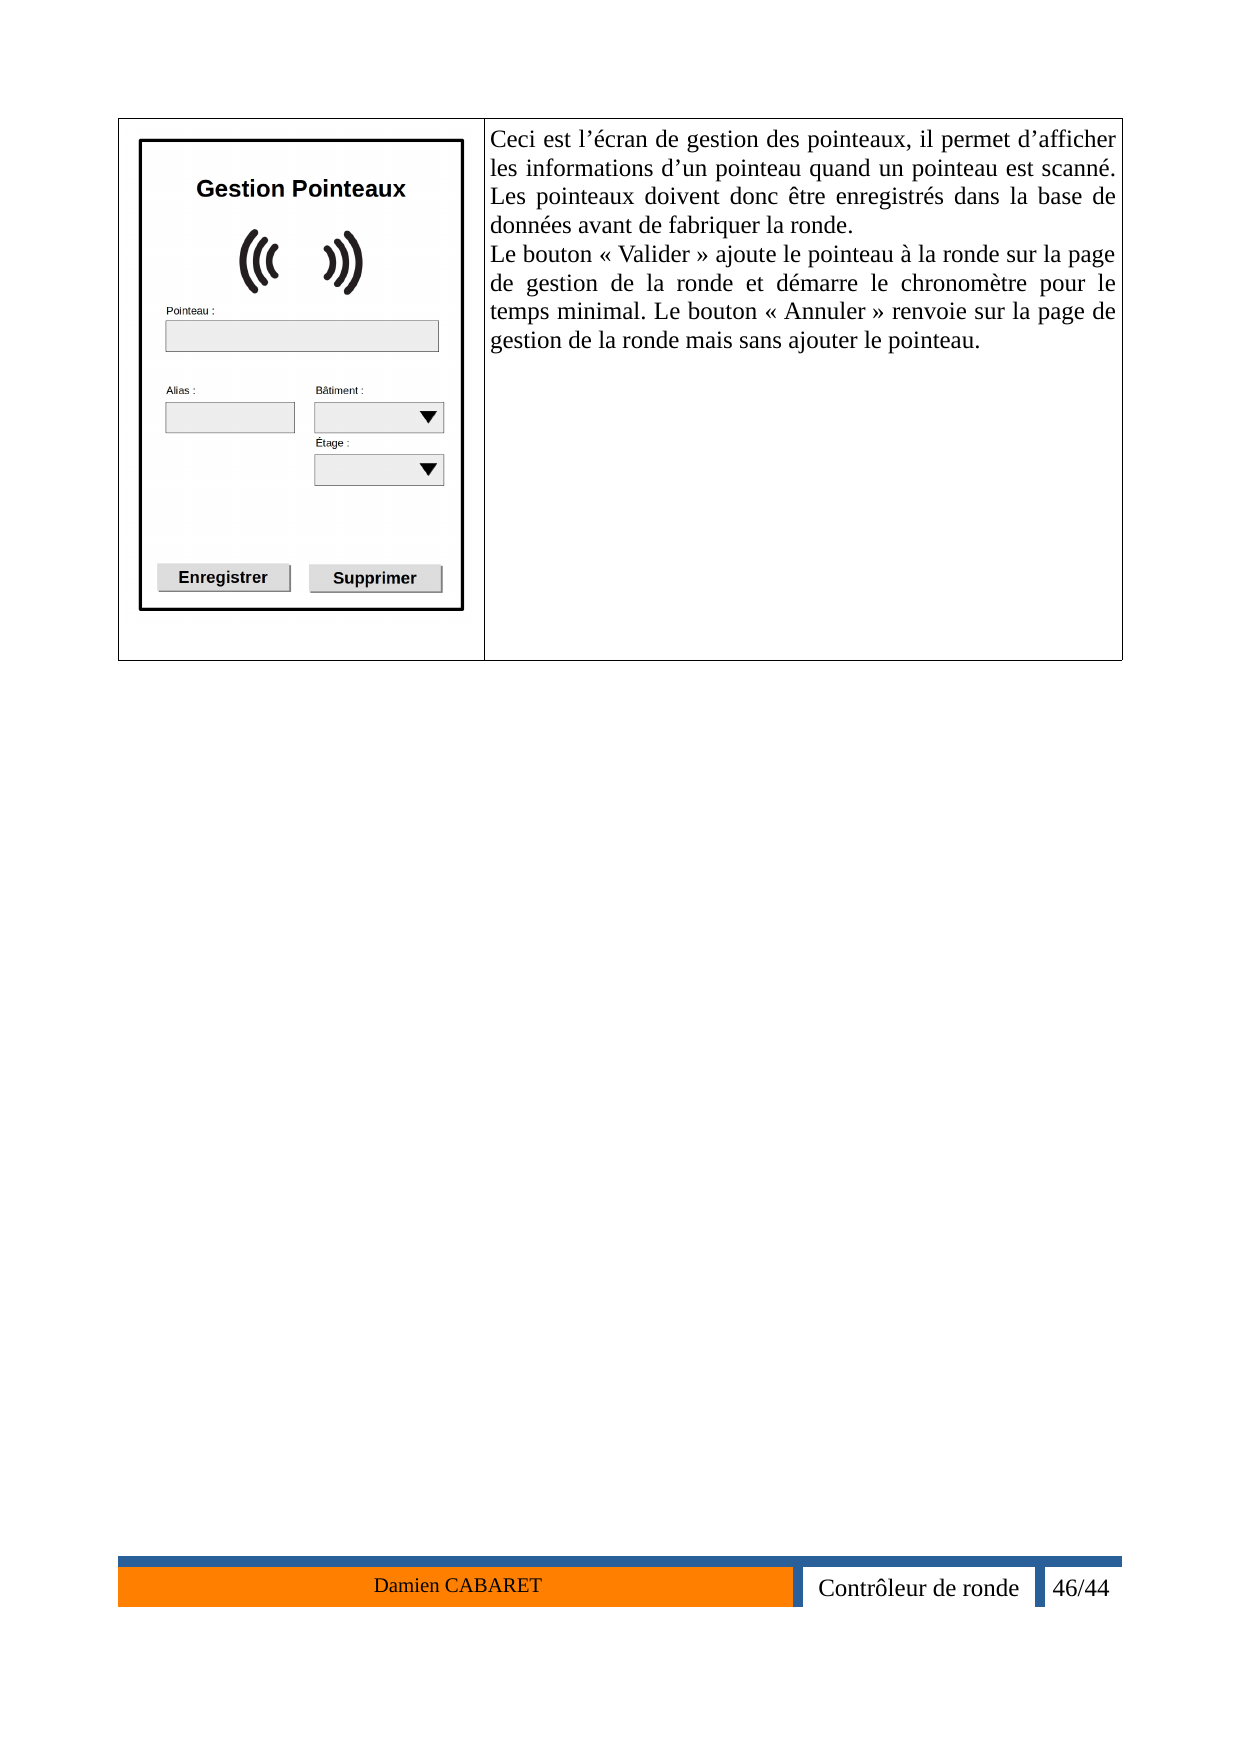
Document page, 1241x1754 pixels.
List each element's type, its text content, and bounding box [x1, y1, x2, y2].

table_cell Ceci est l’écran de gestion des pointeaux, il permet d’afficher les informations d’un pointeau quand un pointeau est scanné. Les pointeaux doivent donc être enregistrés dans la base de données avant de fabriquer la ronde. Le bouton « Valider » ajoute le pointeau à la ronde sur la page de gestion de la ronde et démarre le chronomètre pour le temps minimal. Le bouton « Annuler » renvoie sur la page de gestion de la ronde mais sans ajouter le pointeau. [485, 119, 1122, 659]
table_cell [119, 119, 484, 659]
picture [123, 123, 479, 626]
